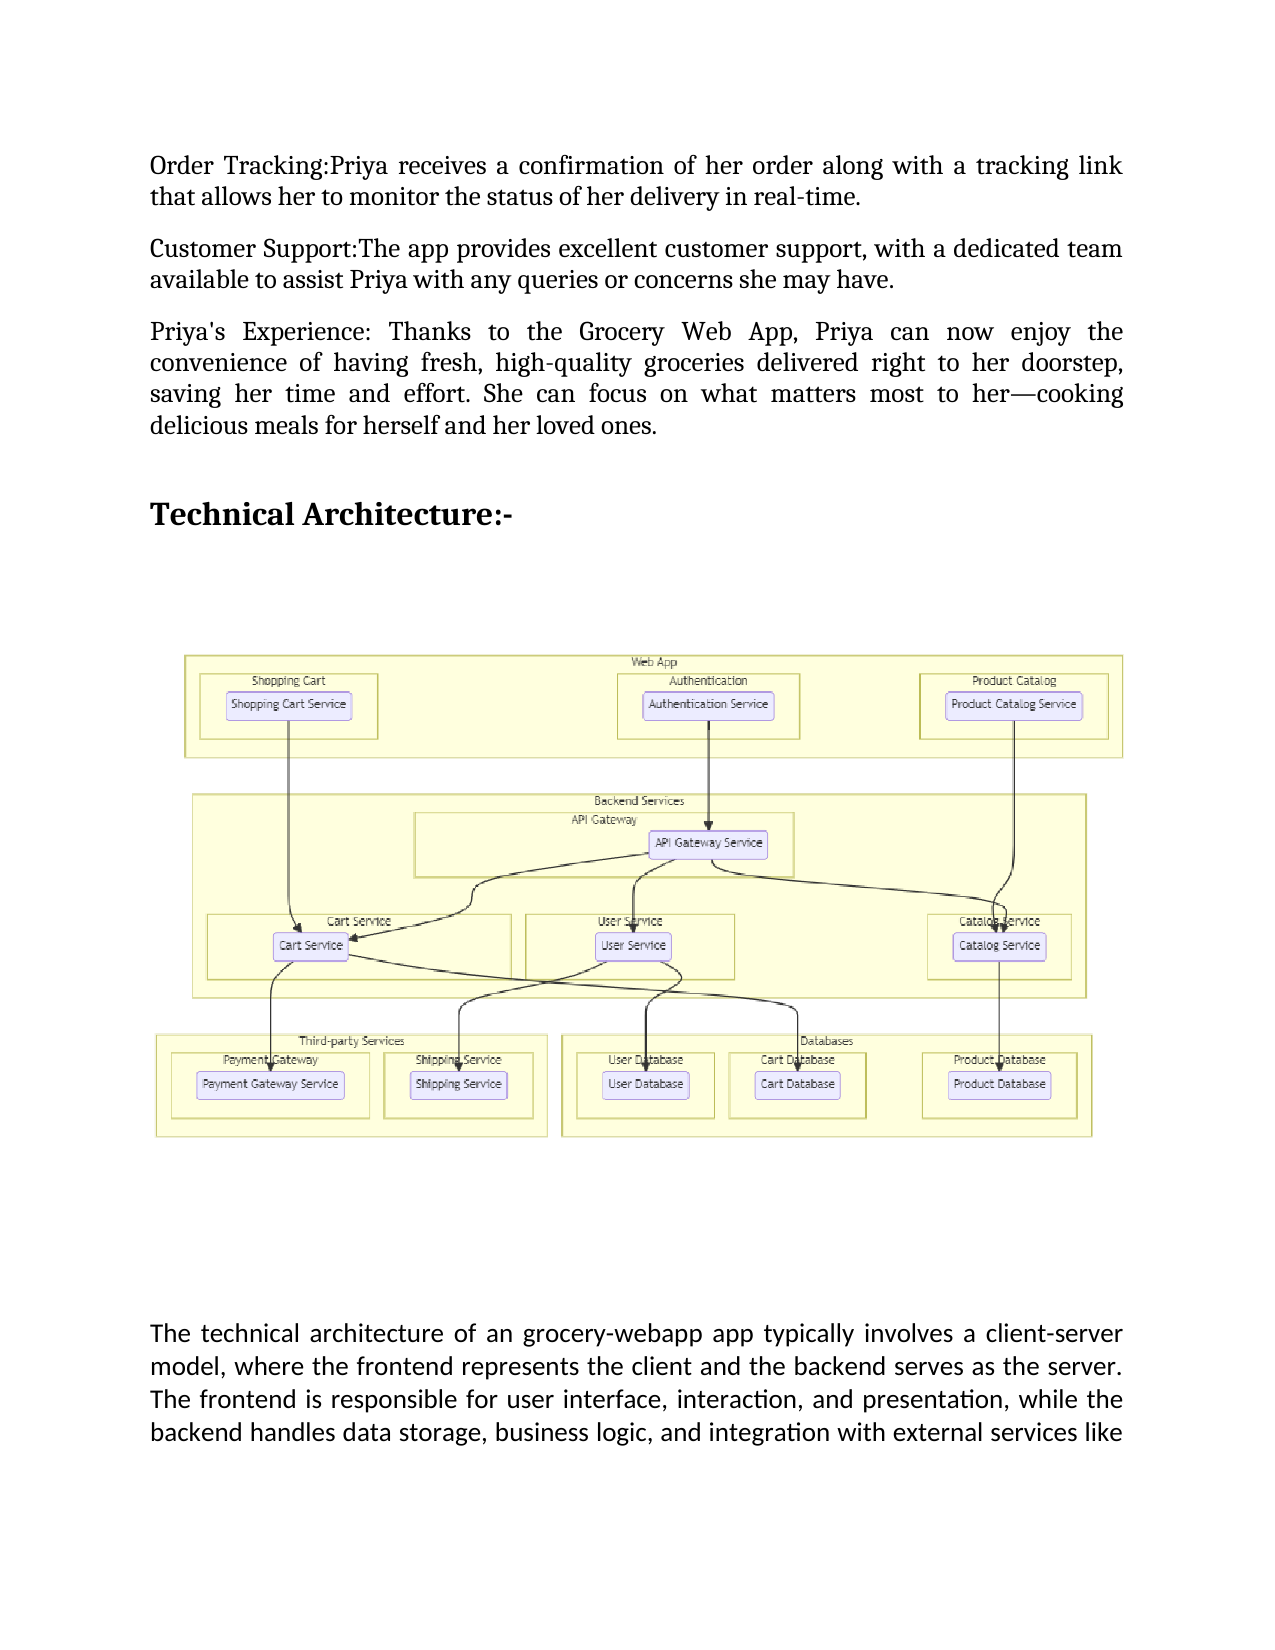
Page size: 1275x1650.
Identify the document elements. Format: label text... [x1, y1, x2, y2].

subtitle Customer Support:The app provides excellent customer support, with a dedicated team available to assist Priya with any queries or concerns she may have. [150, 233, 1125, 295]
text The technical architecture of an grocery-webapp app typically involves a client-server model, where the frontend represents the client and the backend serves as the server. The frontend is responsible for user interface, interaction, and presentation, while the backend handles data storage, business logic, and integration with external services like [150, 1316, 1125, 1448]
text Technical Architecture:- [150, 495, 1125, 534]
picture [150, 560, 1125, 1229]
subtitle Priya's Experience: Thanks to the Grocery Web App, Priya can now enjoy the convenience of having fresh, high-quality groceries delivered right to her doorstep, saving her time and effort. She can focus on what matters most to her—cooking delicious meals for herself and her loved ones. [150, 316, 1125, 441]
subtitle Order Tracking:Priya receives a confirmation of her order along with a tracking link that allows her to monitor the status of her delivery in real-time. [150, 150, 1125, 212]
